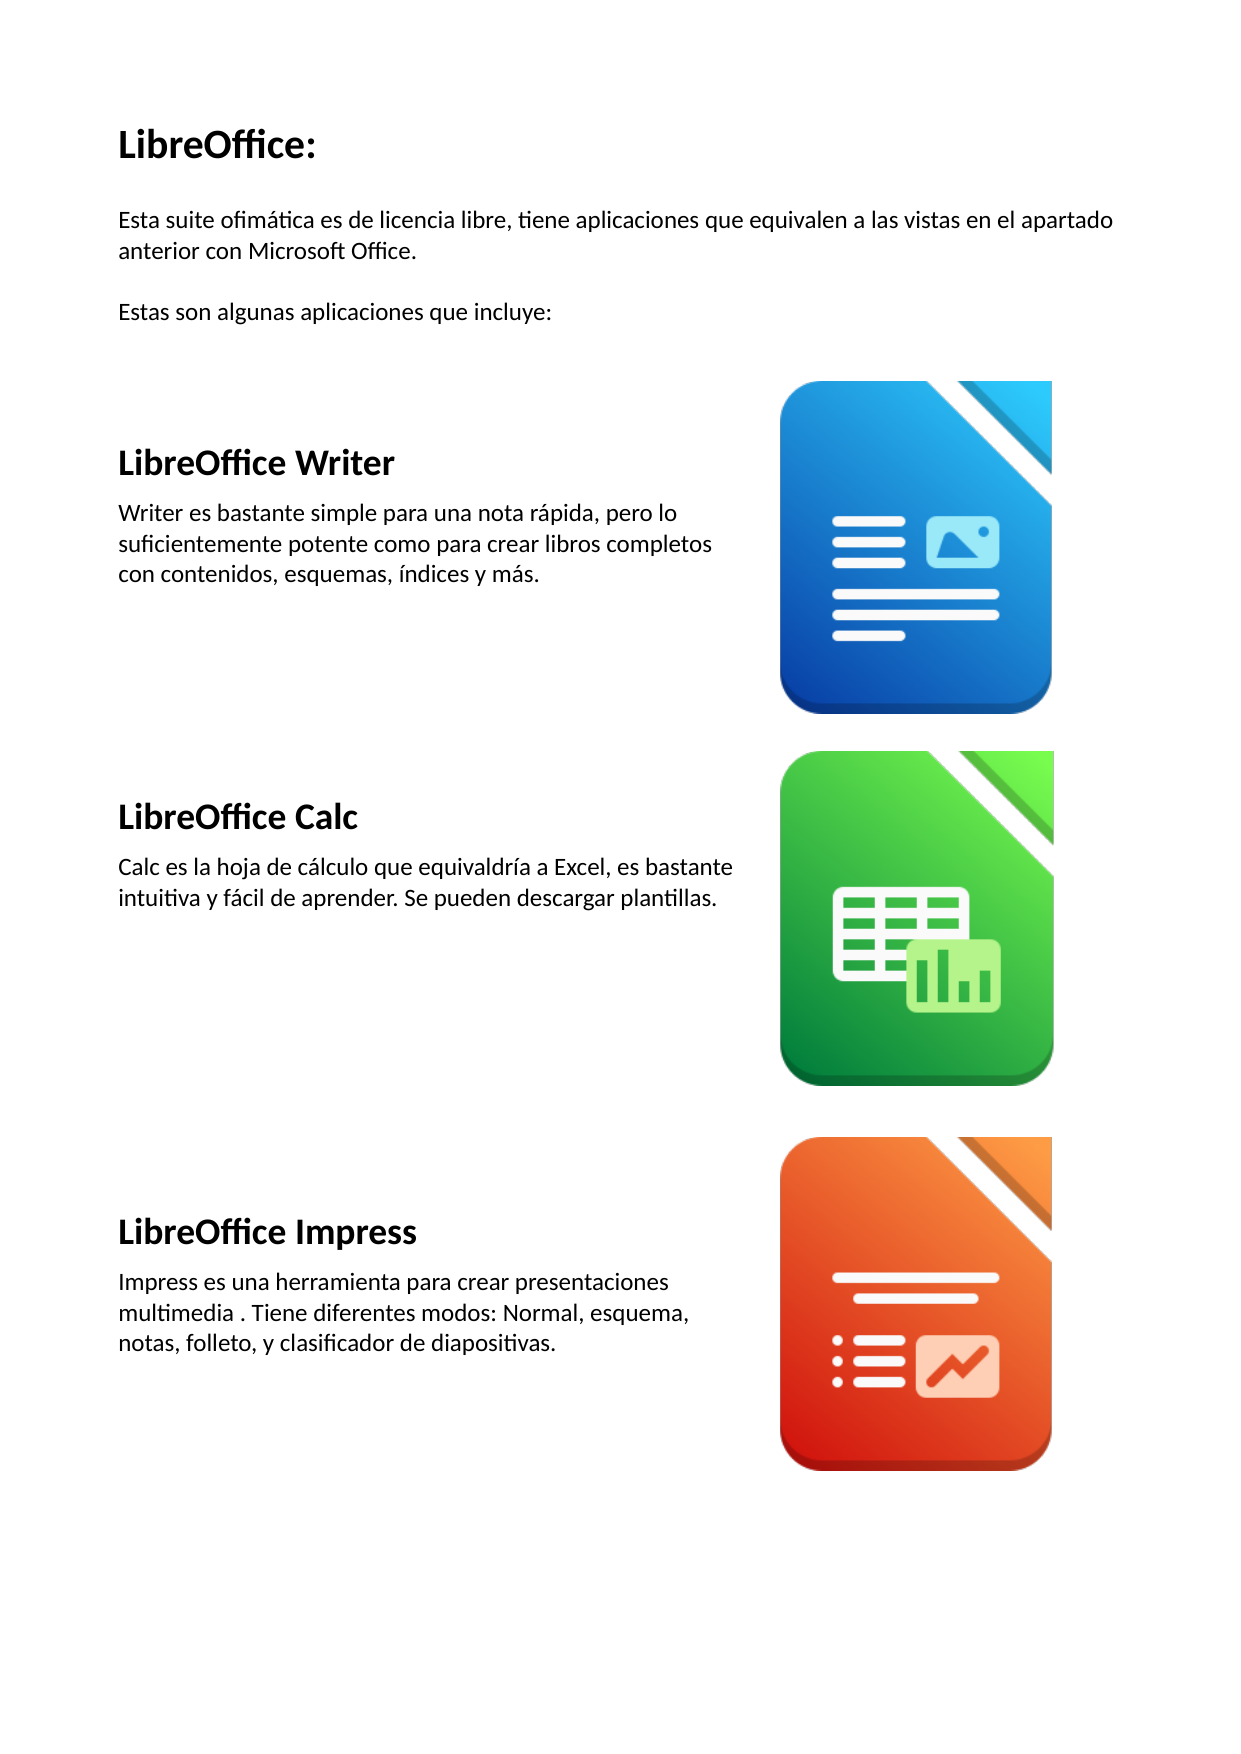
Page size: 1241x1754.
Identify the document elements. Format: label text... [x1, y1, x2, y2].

subtitle LibreOffice Impress [118, 1208, 749, 1254]
subtitle LibreOffice Calc [118, 793, 749, 839]
subtitle LibreOffice Writer [118, 439, 749, 485]
picture [749, 1137, 1083, 1471]
text Writer es bastante simple para una nota rápida, pero lo suficientemente potente como para crear libros completos con contenidos, esquemas, índices y más. [118, 497, 749, 589]
text Estas son algunas aplicaciones que incluye: [118, 296, 1122, 327]
text Impress es una herramienta para crear presentaciones multimedia . Tiene diferentes modos: Normal, esquema, notas, folleto, y clasificador de diapositivas. [118, 1266, 749, 1358]
subtitle [1083, 439, 1122, 485]
text [1083, 1266, 1122, 1358]
text Esta suite ofimática es de licencia libre, tiene aplicaciones que equivalen a las vistas en el apartado anterior con Microsoft Office. [118, 204, 1122, 266]
text LibreOffice: [118, 118, 1122, 169]
subtitle [1085, 793, 1122, 839]
text [1083, 497, 1122, 589]
subtitle [1083, 1208, 1122, 1254]
picture [749, 381, 1083, 714]
picture [749, 751, 1085, 1086]
text Calc es la hoja de cálculo que equivaldría a Excel, es bastante intuitiva y fácil de aprender. Se pueden descargar plantillas. [118, 851, 749, 912]
